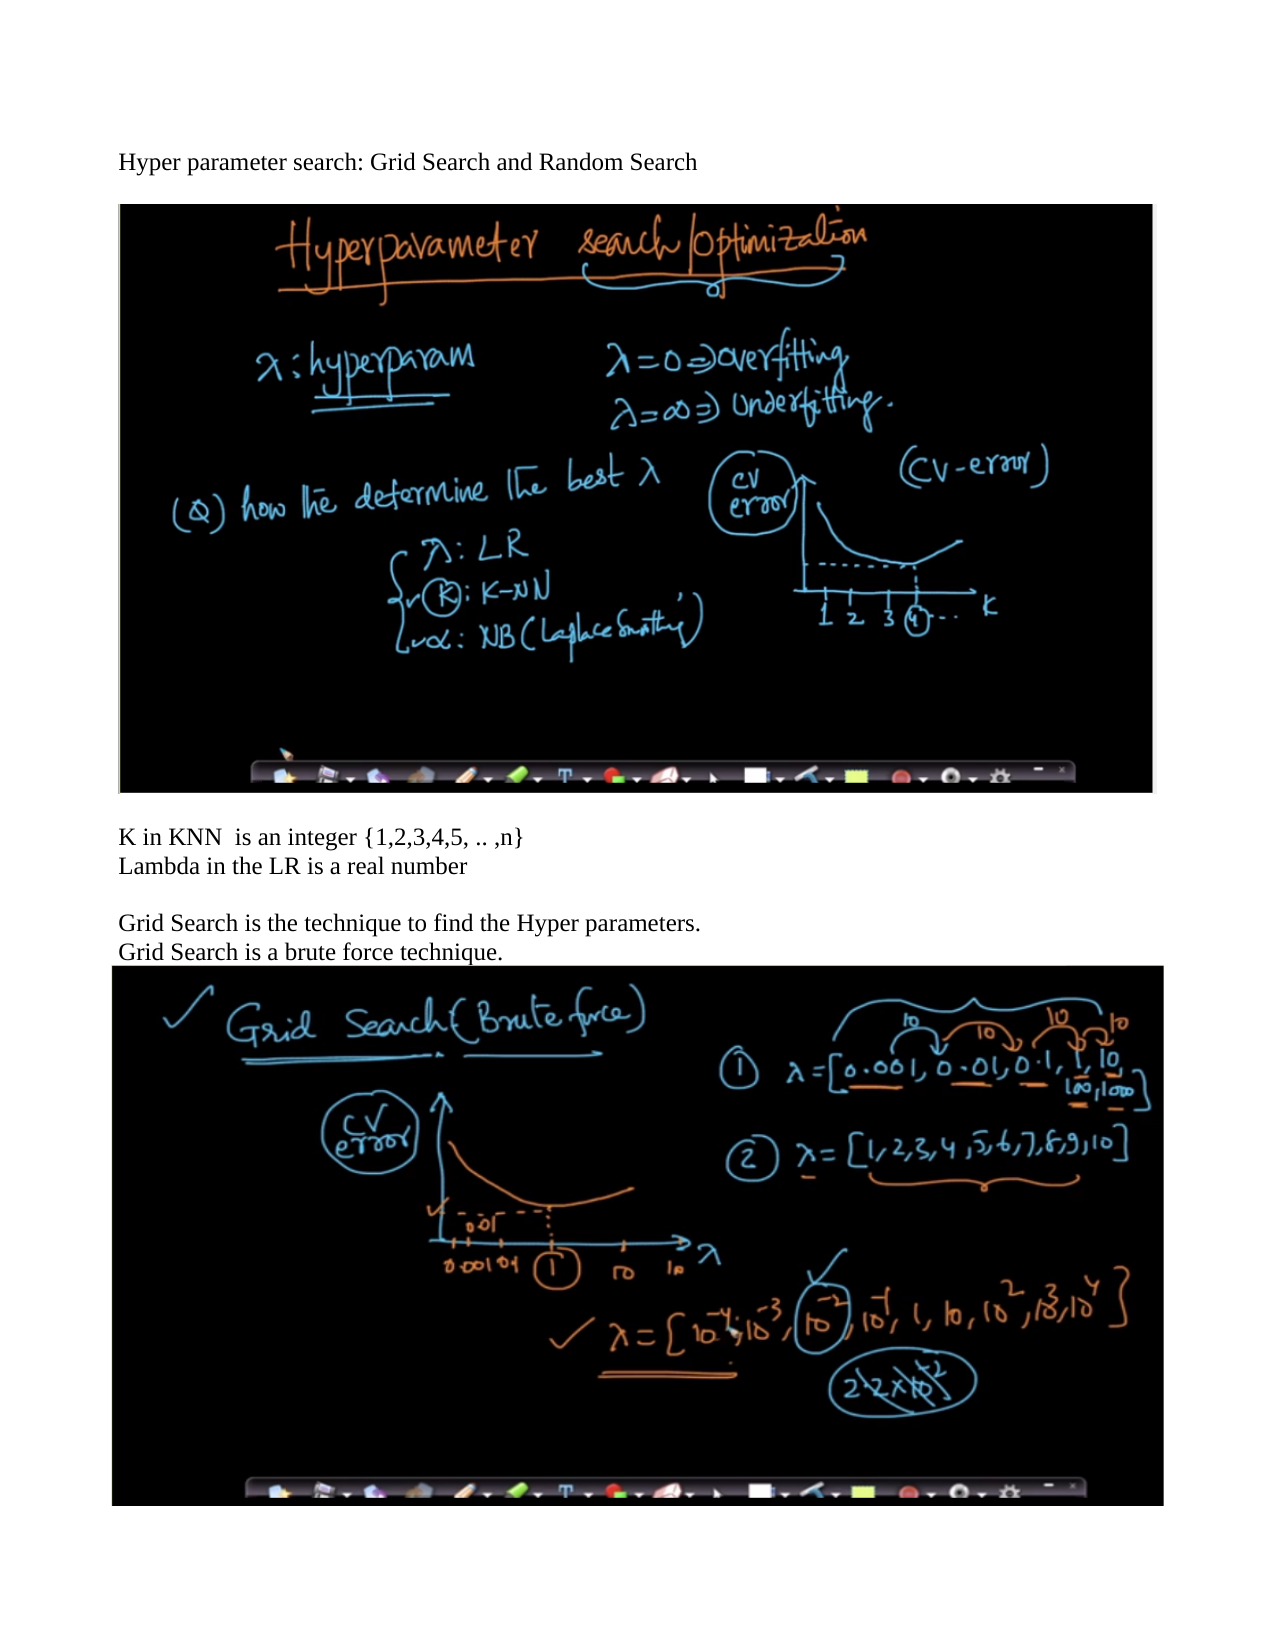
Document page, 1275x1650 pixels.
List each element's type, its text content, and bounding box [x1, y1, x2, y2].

picture [118, 204, 1157, 794]
text Grid Search is the technique to find the Hyper parameters. [118, 908, 1157, 937]
picture [111, 965, 1164, 1506]
text Lambda in the LR is a real number [118, 851, 1157, 879]
text Hyper parameter search: Grid Search and Random Search [118, 147, 1157, 176]
text Grid Search is a brute force technique. [118, 937, 1157, 965]
text K in KNN is an integer {1,2,3,4,5, .. ,n} [118, 822, 1157, 851]
